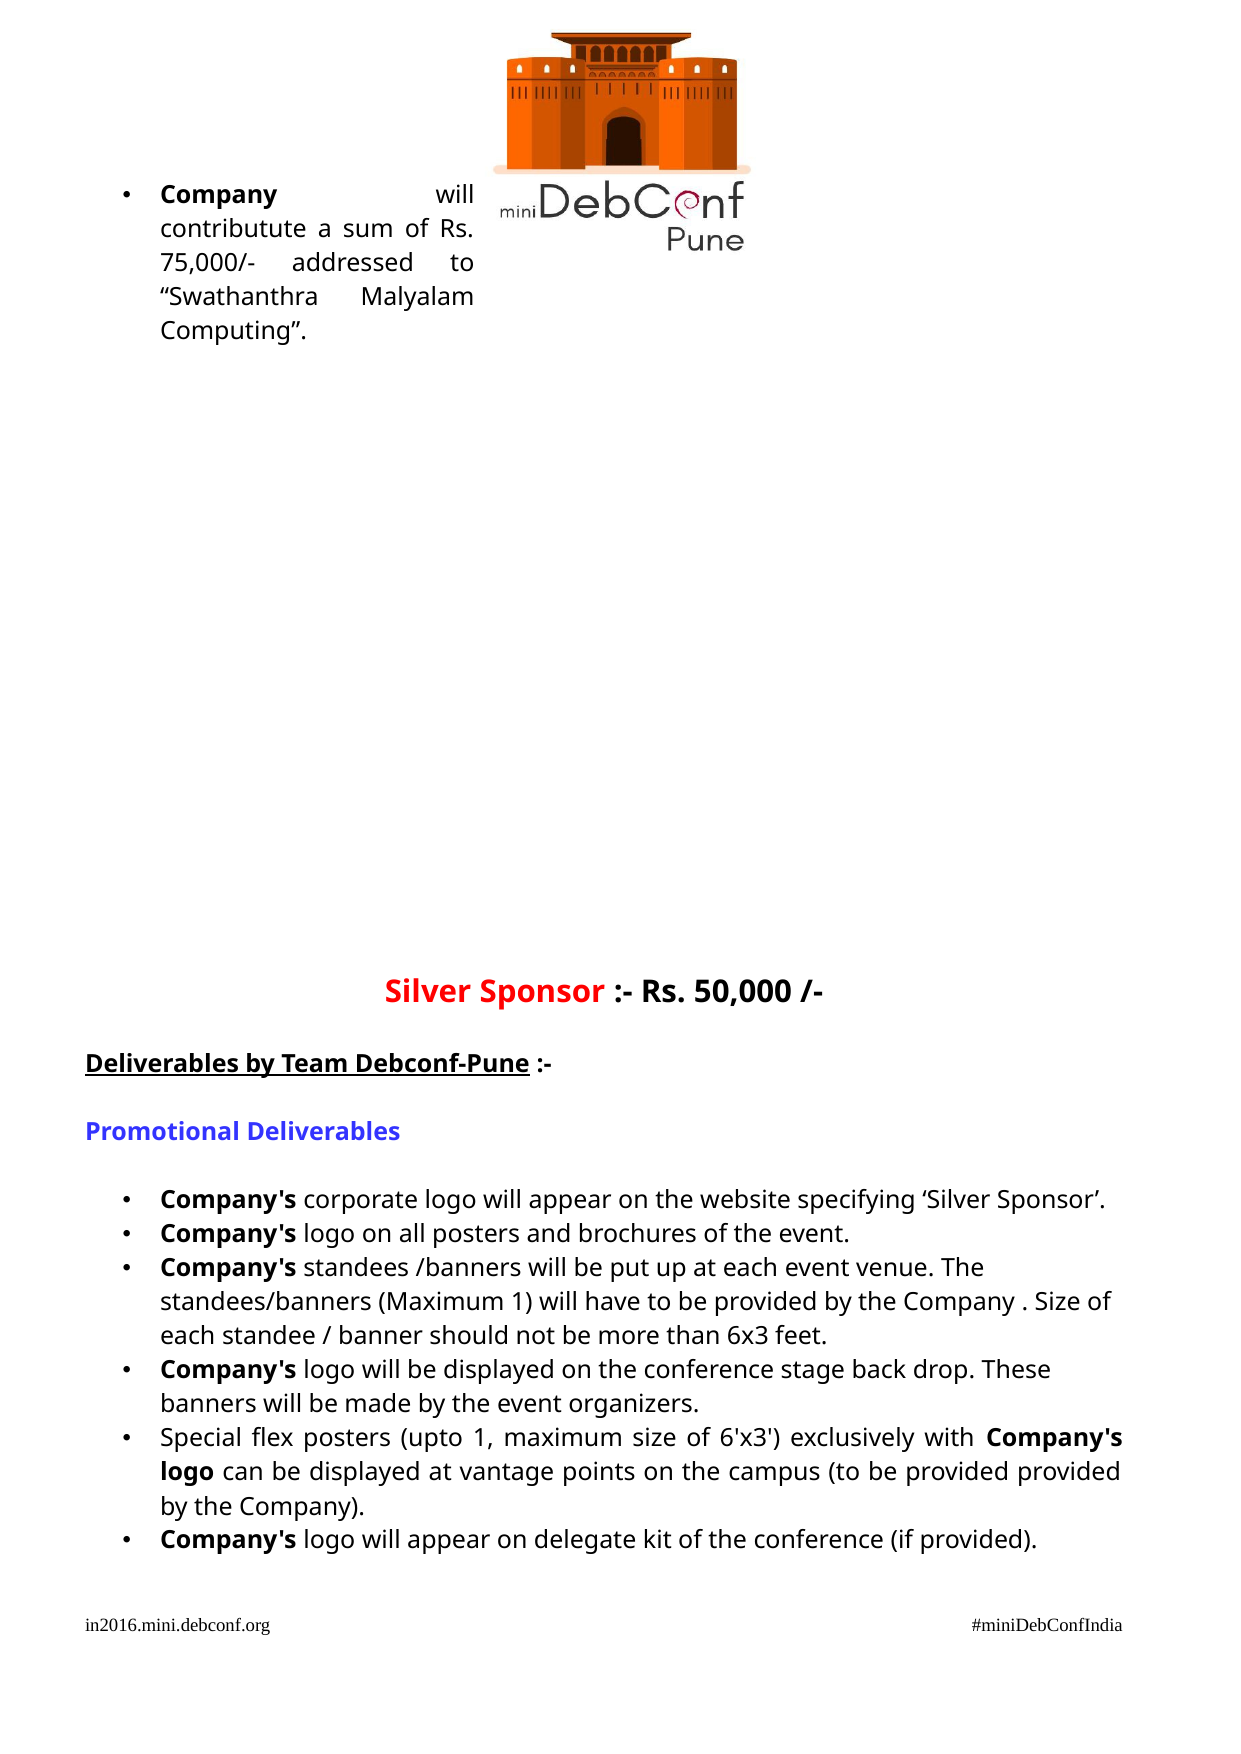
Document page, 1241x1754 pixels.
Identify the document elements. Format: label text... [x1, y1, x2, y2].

list Company will contributute a sum of Rs. 75,000/- addressed to “Swathanthra Malyalam Computing”. [122, 176, 1123, 347]
list Company's corporate logo will appear on the website specifying ‘Silver Sponsor’. [122, 1182, 1123, 1216]
list Company's standees /banners will be put up at each event venue. The standees/banners (Maximum 1) will have to be provided by the Company . Size of each standee / banner should not be more than 6x3 feet. [122, 1250, 1123, 1352]
text Deliverables by Team Debconf-Pune :- [85, 1045, 1123, 1079]
list Company's logo on all posters and brochures of the event. [122, 1216, 1123, 1250]
picture [474, 0, 798, 298]
list Special flex posters (upto 1, maximum size of 6'x3') exclusively with Company's logo can be displayed at vantage points on the campus (to be provided provided by the Company). [122, 1420, 1123, 1522]
text Silver Sponsor :- Rs. 50,000 /- [85, 969, 1123, 1011]
list Company's logo will be displayed on the conference stage back drop. These banners will be made by the event organizers. [122, 1352, 1123, 1420]
text Promotional Deliverables [85, 1113, 1123, 1147]
list Company's logo will appear on delegate kit of the conference (if provided). [122, 1522, 1123, 1556]
